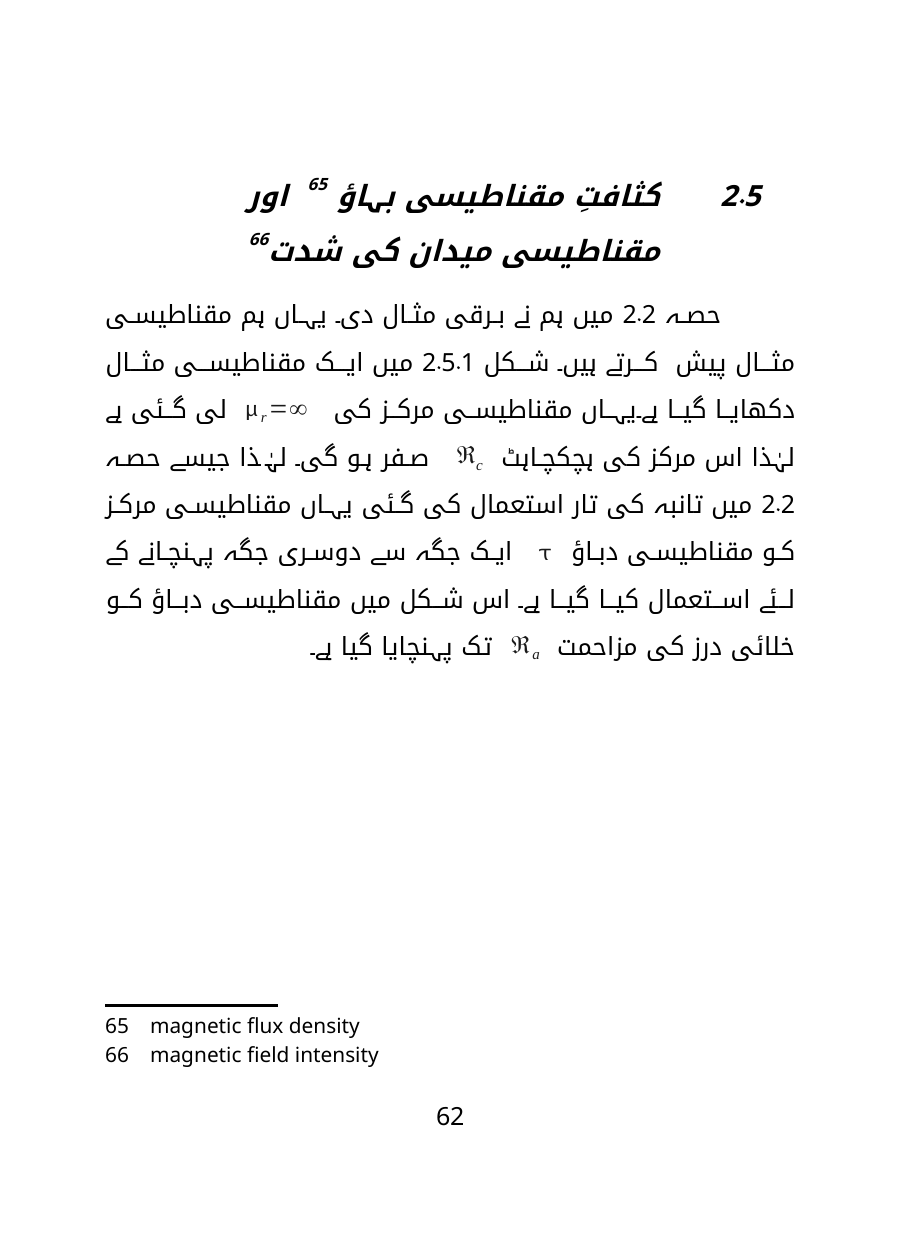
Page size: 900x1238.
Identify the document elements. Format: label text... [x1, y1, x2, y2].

subtitle کثافتِ مقناطیسی بہاؤ اور مقناطیسی میدان کی شدت [105, 168, 720, 279]
list magnetic flux density [105, 1012, 795, 1040]
list magnetic field intensity [105, 1040, 795, 1068]
text حصہ 2.2 میں ہم نے برقی مثال دی۔ یہاں ہم مقناطیسی مثال پیش کرتے ہیں۔ شکل 26 میں ایک مقناطیسی مثال دکھایا گیا ہے۔یہاں مقناطیسی مرکز کی لی گئی ہے لہٰذا اس مرکز کی ہچکچاہٹ صفر ہو گی۔ لہٰذا جیسے حصہ 2.2 میں تانبہ کی تار استعمال کی گئی یہاں مقناطیسی مرکز کو مقناطیسی دباؤ ایک جگہ سے دوسری جگہ پہنچانے کے لئے استعمال کیا گیا ہے۔ اس شکل میں مقناطیسی دباؤ کو خلائی درز کی مزاحمتتک پہنچایا گیا ہے۔ [105, 292, 795, 671]
